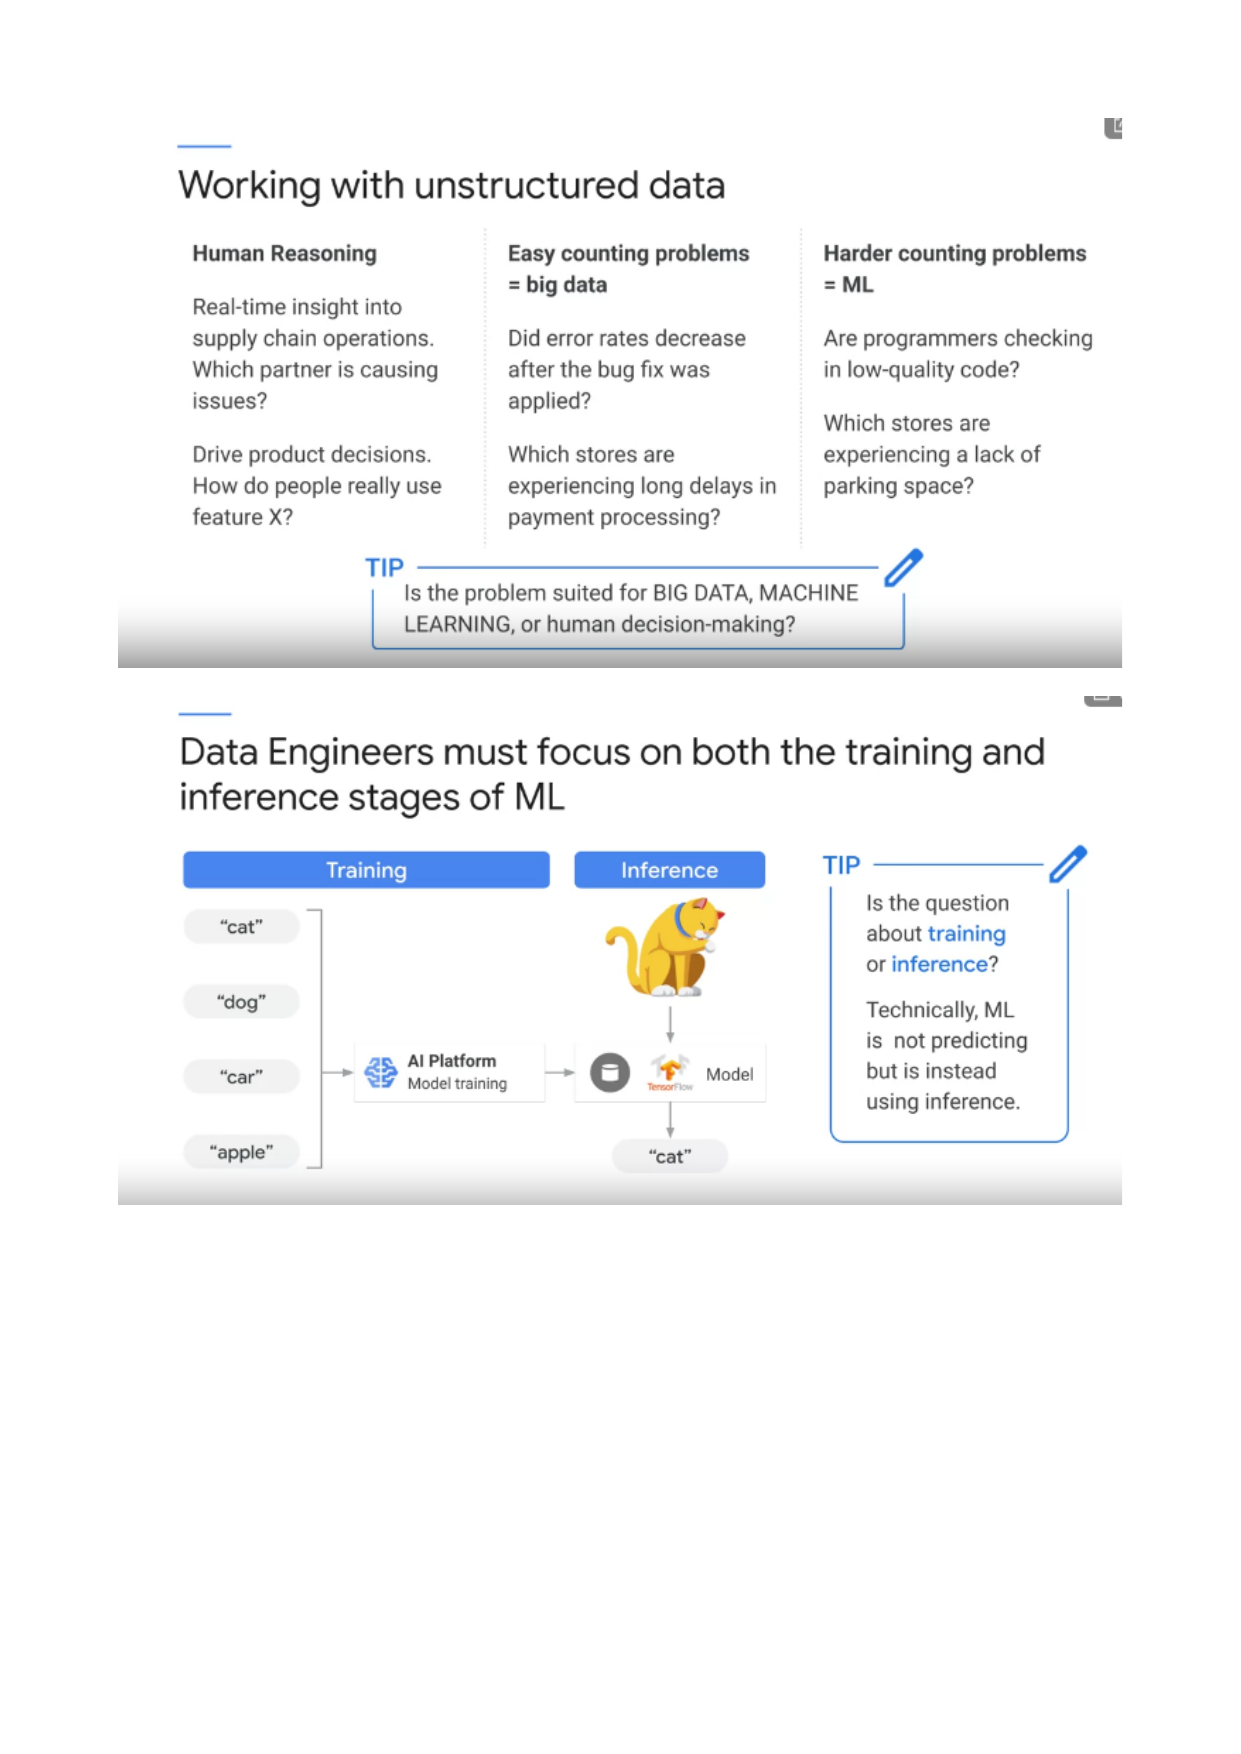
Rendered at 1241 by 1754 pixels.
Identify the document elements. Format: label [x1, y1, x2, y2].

picture [118, 696, 1123, 1205]
picture [118, 118, 1123, 668]
